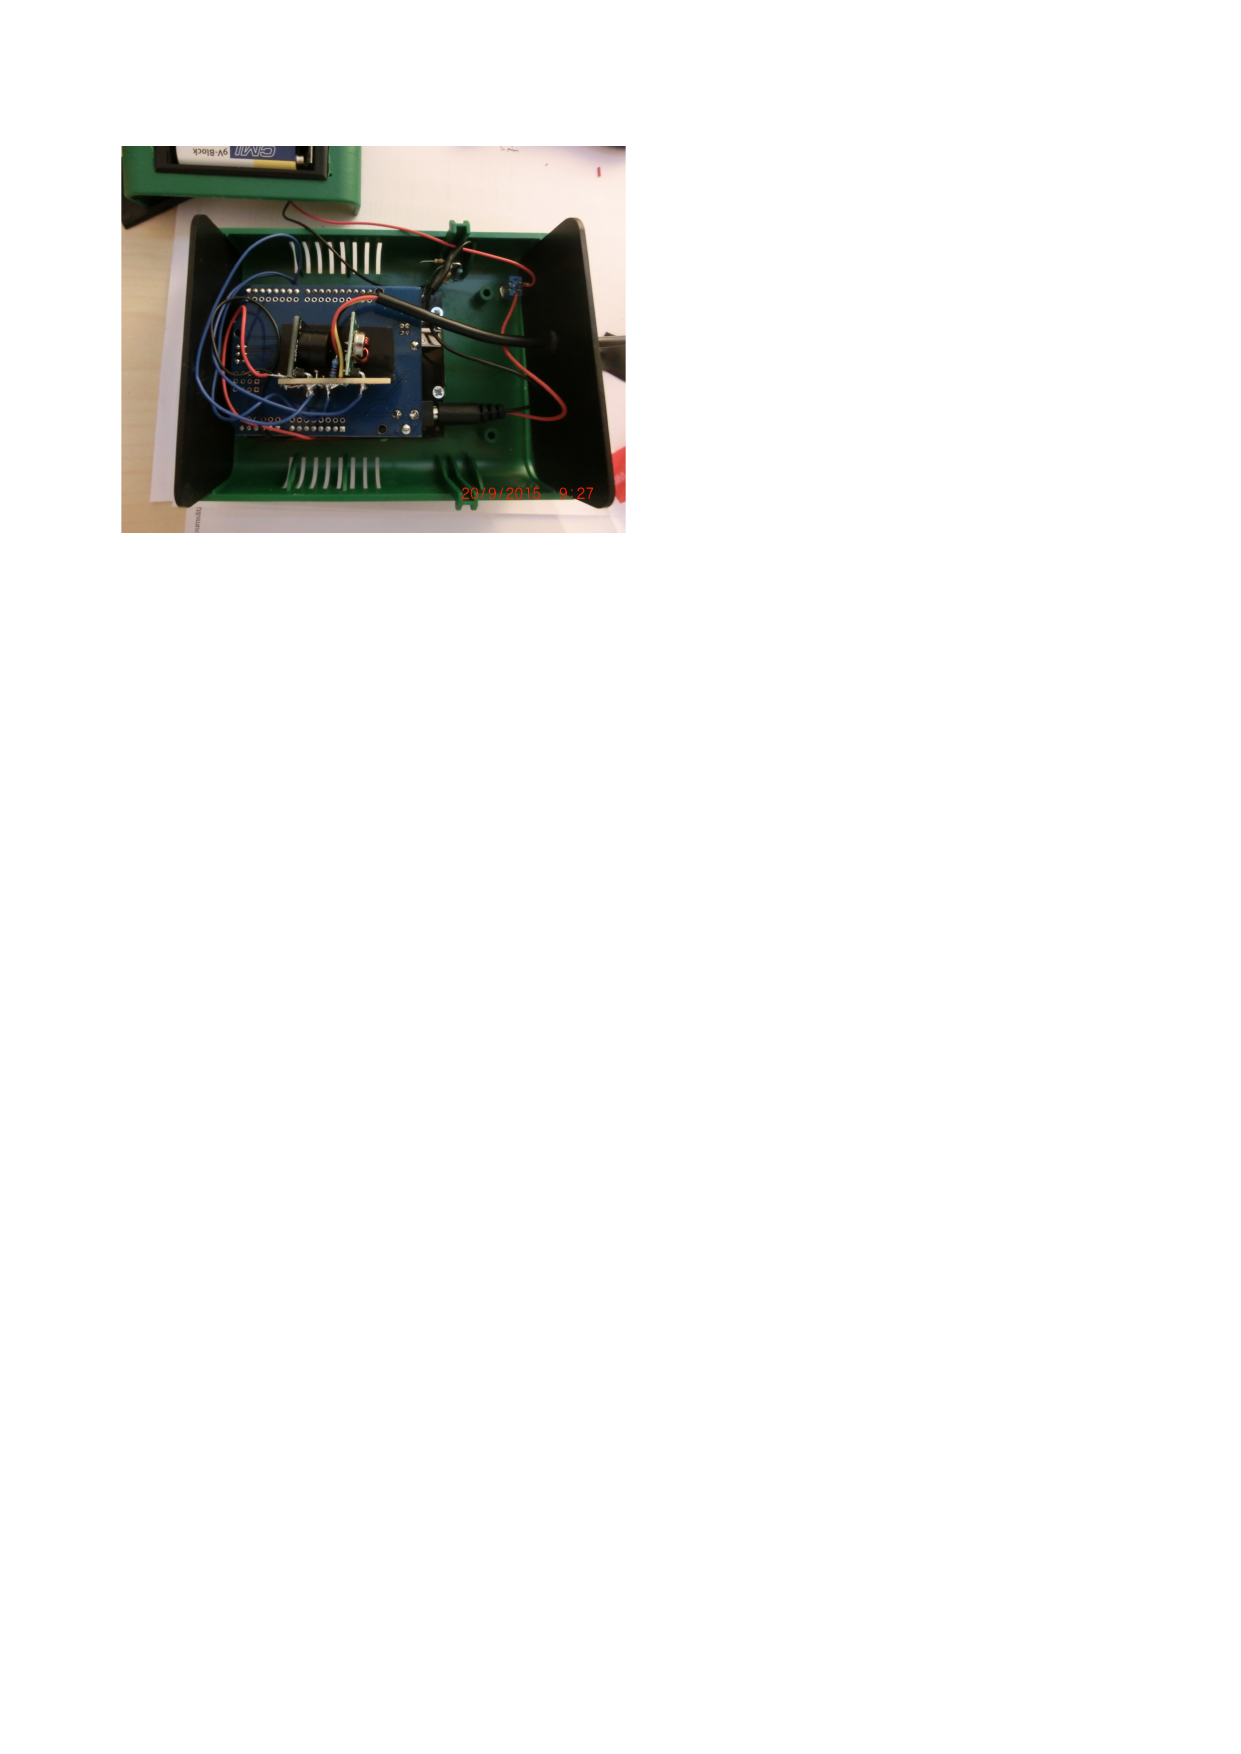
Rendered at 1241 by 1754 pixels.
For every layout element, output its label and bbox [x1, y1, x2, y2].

picture [121, 146, 626, 533]
